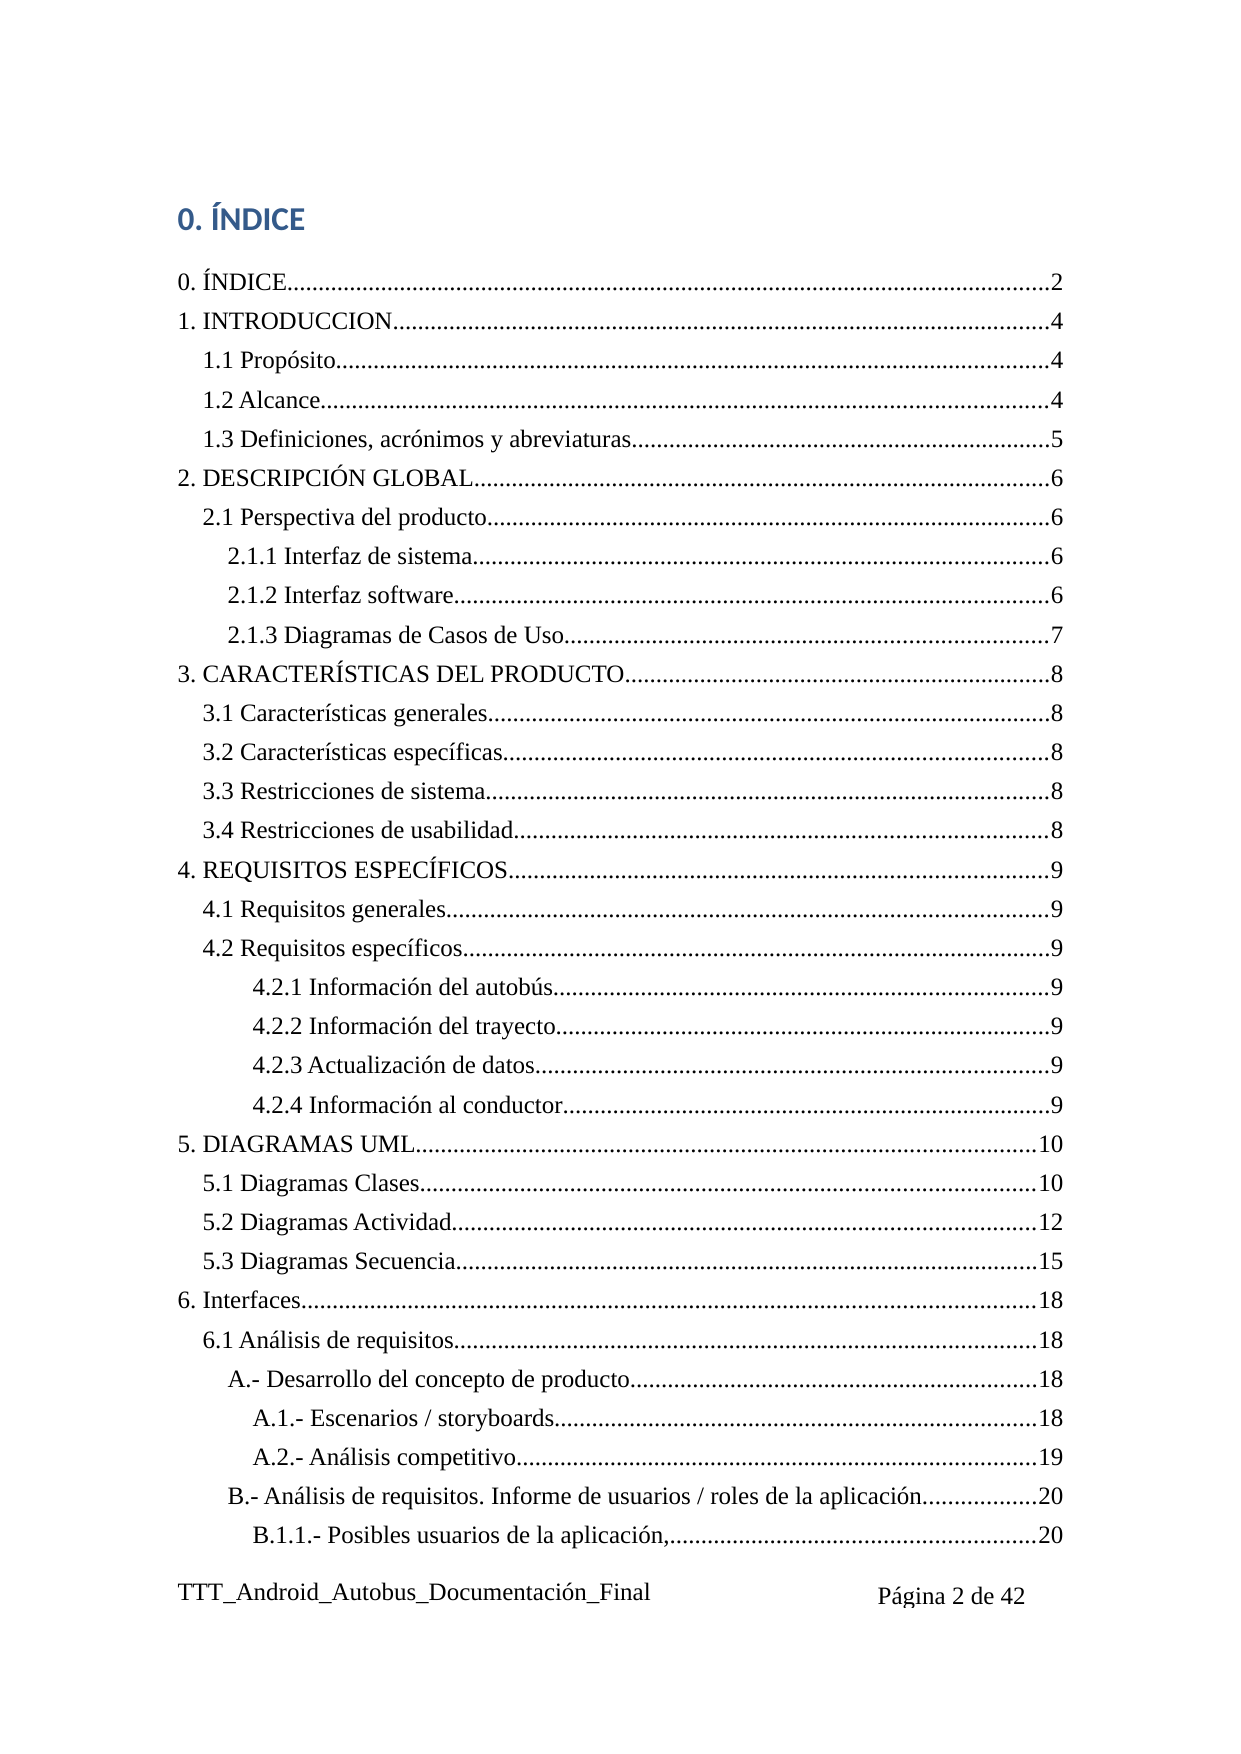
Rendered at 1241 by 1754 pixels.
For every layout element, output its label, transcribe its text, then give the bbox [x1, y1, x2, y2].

text 3. CARACTERÍSTICAS DEL PRODUCTO 8 [177, 659, 1063, 688]
text 3.2 Características específicas 8 [202, 737, 1063, 766]
text A.1.- Escenarios / storyboards. 18 [252, 1403, 1063, 1432]
text 4.1 Requisitos generales 9 [202, 894, 1063, 923]
text A.2.- Análisis competitivo. 19 [252, 1442, 1063, 1471]
text 2.1 Perspectiva del producto 6 [202, 502, 1063, 531]
text 4.2.4 Información al conductor 9 [252, 1090, 1063, 1118]
text 6. Interfaces 18 [177, 1286, 1063, 1314]
text 5.1 Diagramas Clases 10 [202, 1168, 1063, 1197]
text 0. ÍNDICE 2 [177, 267, 1063, 296]
text B.1.1.- Posibles usuarios de la aplicación, 20 [252, 1521, 1063, 1549]
text 6.1 Análisis de requisitos 18 [202, 1325, 1063, 1353]
text 3.1 Características generales 8 [202, 698, 1063, 727]
text 4.2.3 Actualización de datos 9 [252, 1051, 1063, 1079]
text 1.2 Alcance 4 [202, 385, 1063, 413]
text 1. INTRODUCCION 4 [177, 306, 1063, 335]
text 1.1 Propósito 4 [202, 346, 1063, 374]
text 5.2 Diagramas Actividad 12 [202, 1207, 1063, 1236]
text 5. DIAGRAMAS UML 10 [177, 1129, 1063, 1158]
text 4. REQUISITOS ESPECÍFICOS 9 [177, 855, 1063, 883]
text 2. DESCRIPCIÓN GLOBAL 6 [177, 463, 1063, 492]
text 2.1.2 Interfaz software 6 [227, 581, 1063, 609]
text 4.2 Requisitos específicos 9 [202, 933, 1063, 962]
text 4.2.1 Información del autobús 9 [252, 972, 1063, 1001]
text 1.3 Definiciones, acrónimos y abreviaturas 5 [202, 424, 1063, 453]
text 4.2.2 Información del trayecto 9 [252, 1011, 1063, 1040]
text A.- Desarrollo del concepto de producto. 18 [227, 1364, 1063, 1393]
text 2.1.1 Interfaz de sistema 6 [227, 541, 1063, 570]
subtitle 0. ÍNDICE [177, 198, 1063, 238]
text 3.4 Restricciones de usabilidad 8 [202, 816, 1063, 844]
text B.- Análisis de requisitos. Informe de usuarios / roles de la aplicación. 20 [227, 1481, 1063, 1510]
text 3.3 Restricciones de sistema 8 [202, 776, 1063, 805]
text 2.1.3 Diagramas de Casos de Uso 7 [227, 620, 1063, 648]
text 5.3 Diagramas Secuencia 15 [202, 1246, 1063, 1275]
